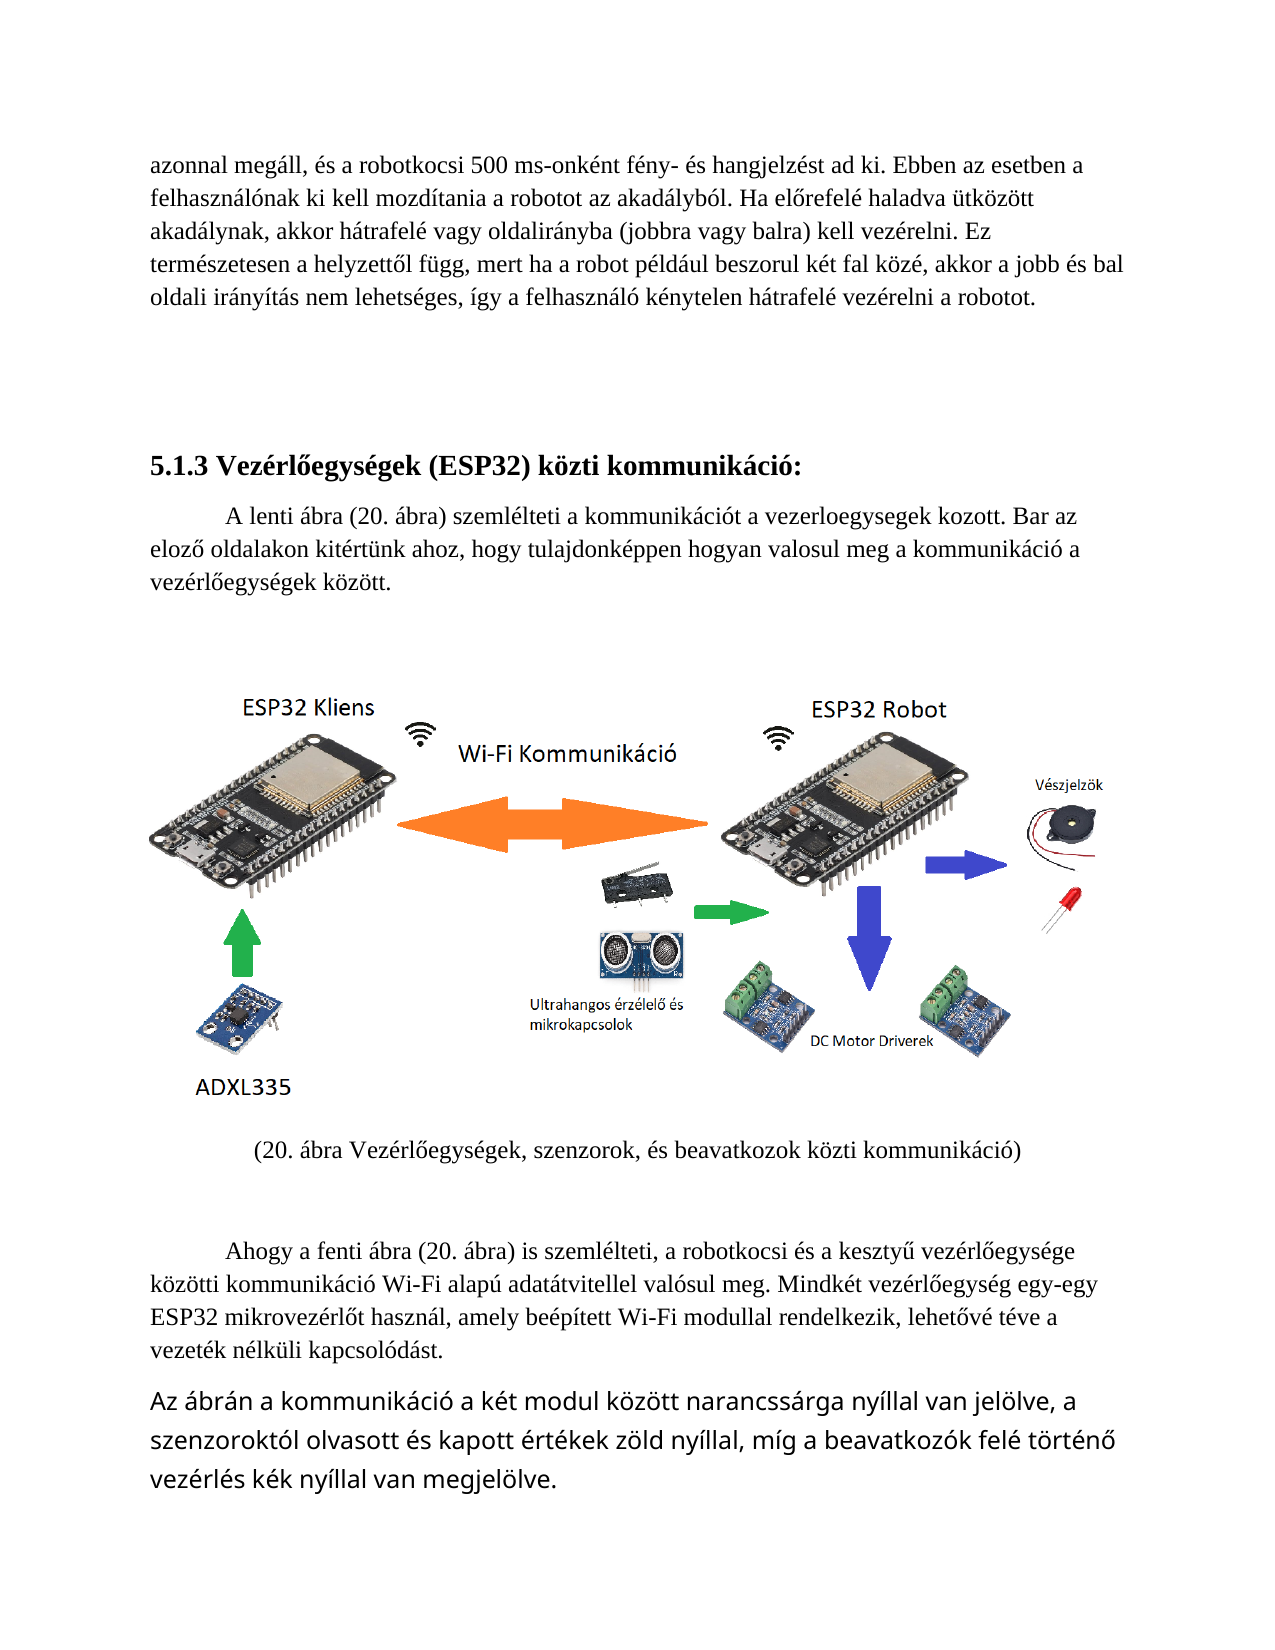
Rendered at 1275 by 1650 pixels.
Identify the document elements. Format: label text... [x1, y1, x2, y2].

text azonnal megáll, és a robotkocsi 500 ms-onként fény- és hangjelzést ad ki. Ebben az esetben a felhasználónak ki kell mozdítania a robotot az akadályból. Ha előrefelé haladva ütközött akadálynak, akkor hátrafelé vagy oldalirányba (jobbra vagy balra) kell vezérelni. Ez természetesen a helyzettől függ, mert ha a robot például beszorul két fal közé, akkor a jobb és bal oldali irányítás nem lehetséges, így a felhasználó kénytelen hátrafelé vezérelni a robotot. [150, 150, 1125, 311]
text (20. ábra Vezérlőegységek, szenzorok, és beavatkozok közti kommunikáció) [150, 668, 1125, 1164]
text A lenti ábra (20. ábra) szemlélteti a kommunikációt a vezerloegysegek kozott. Bar az eloző oldalakon kitértünk ahoz, hogy tulajdonképpen hogyan valosul meg a kommunikáció a vezérlőegységek között. [150, 501, 1125, 596]
text 5.1.3 Vezérlőegységek (ESP32) közti kommunikáció: [150, 448, 1125, 481]
text Az ábrán a kommunikáció a két modul között narancssárga nyíllal van jelölve, a szenzoroktól olvasott és kapott értékek zöld nyíllal, míg a beavatkozók felé történő vezérlés kék nyíllal van megjelölve. [150, 1383, 1125, 1496]
picture [142, 668, 1118, 1112]
text Ahogy a fenti ábra (20. ábra) is szemlélteti, a robotkocsi és a kesztyű vezérlőegysége közötti kommunikáció Wi-Fi alapú adatátvitellel valósul meg. Mindkét vezérlőegység egy-egy ESP32 mikrovezérlőt használ, amely beépített Wi-Fi modullal rendelkezik, lehetővé téve a vezeték nélküli kapcsolódást. [150, 1236, 1125, 1364]
